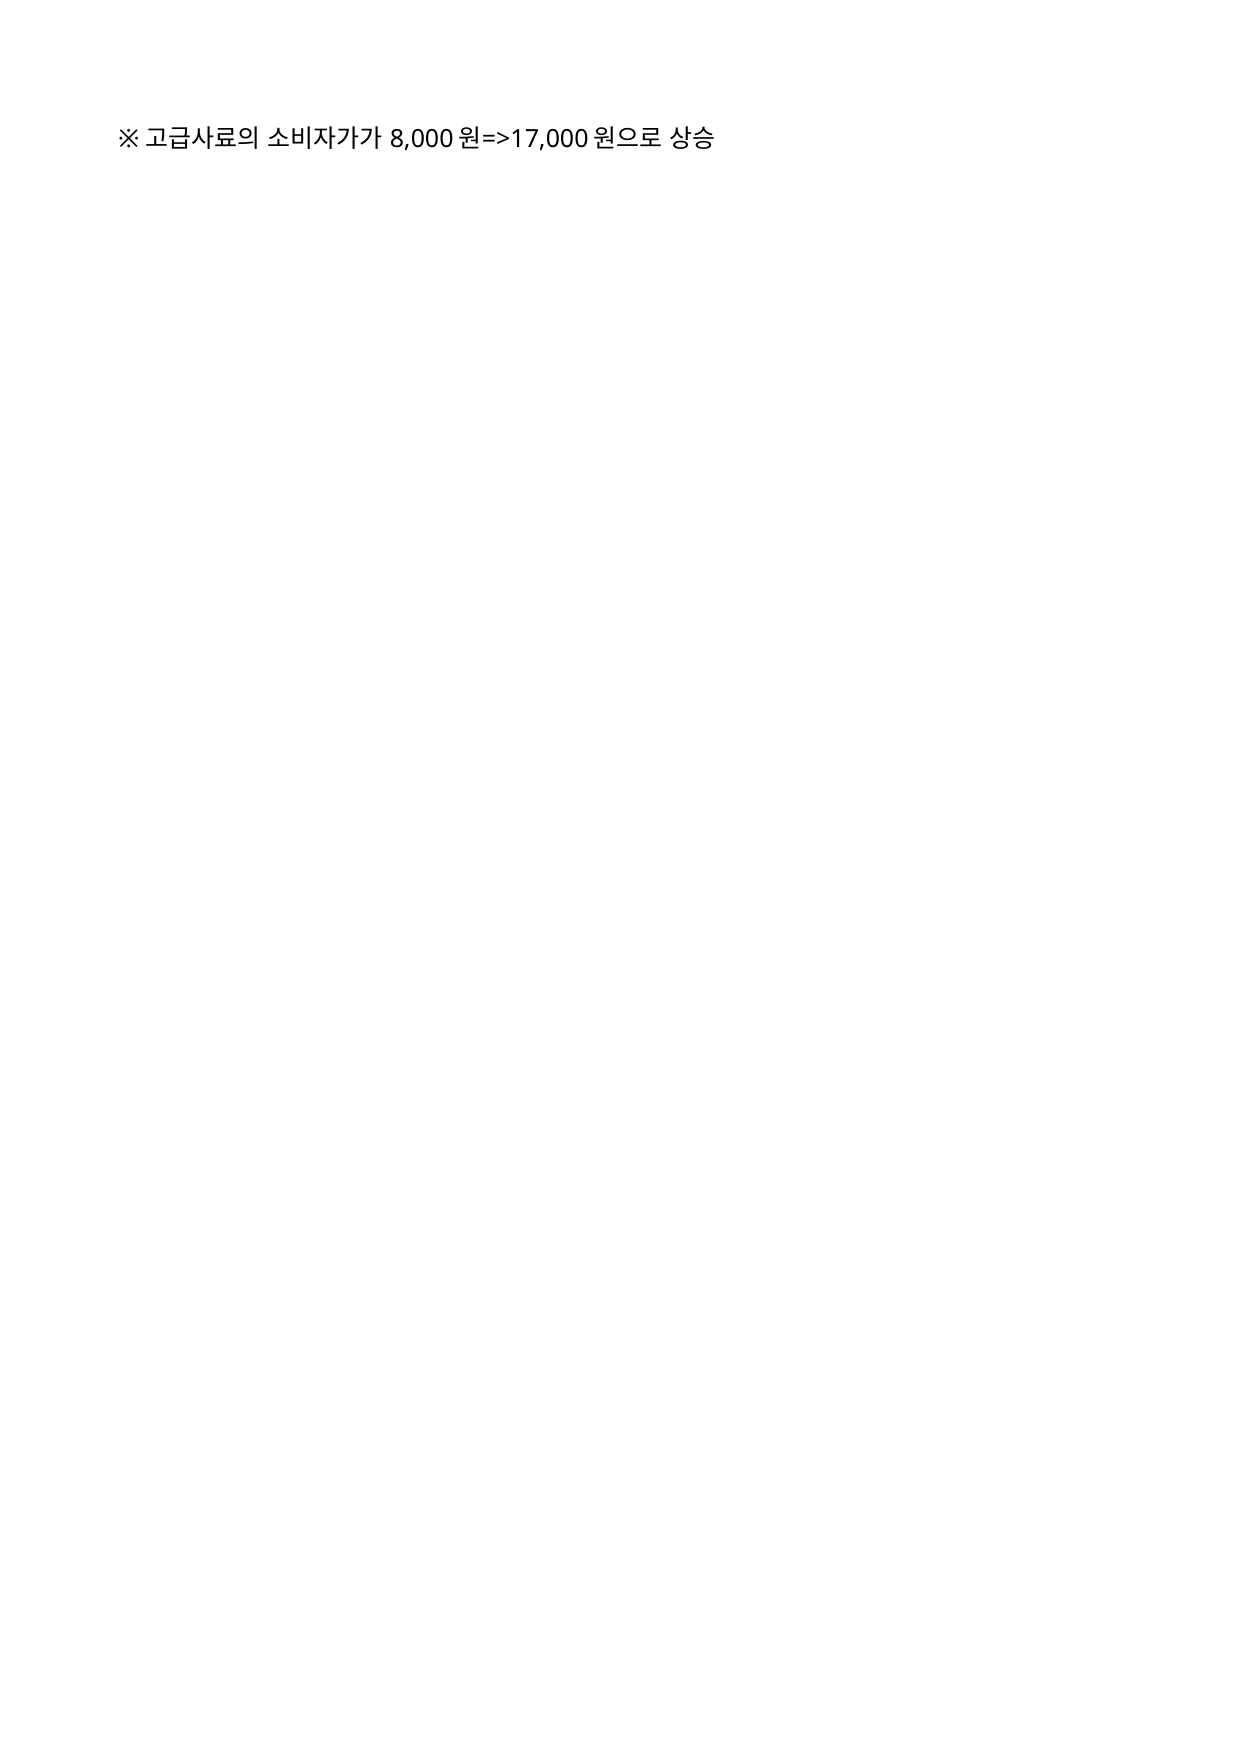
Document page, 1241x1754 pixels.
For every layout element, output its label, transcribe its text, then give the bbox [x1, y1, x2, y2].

text ※ 고급사료의 소비자가가 8,000원=>17,000원으로 상승 [118, 118, 1122, 154]
